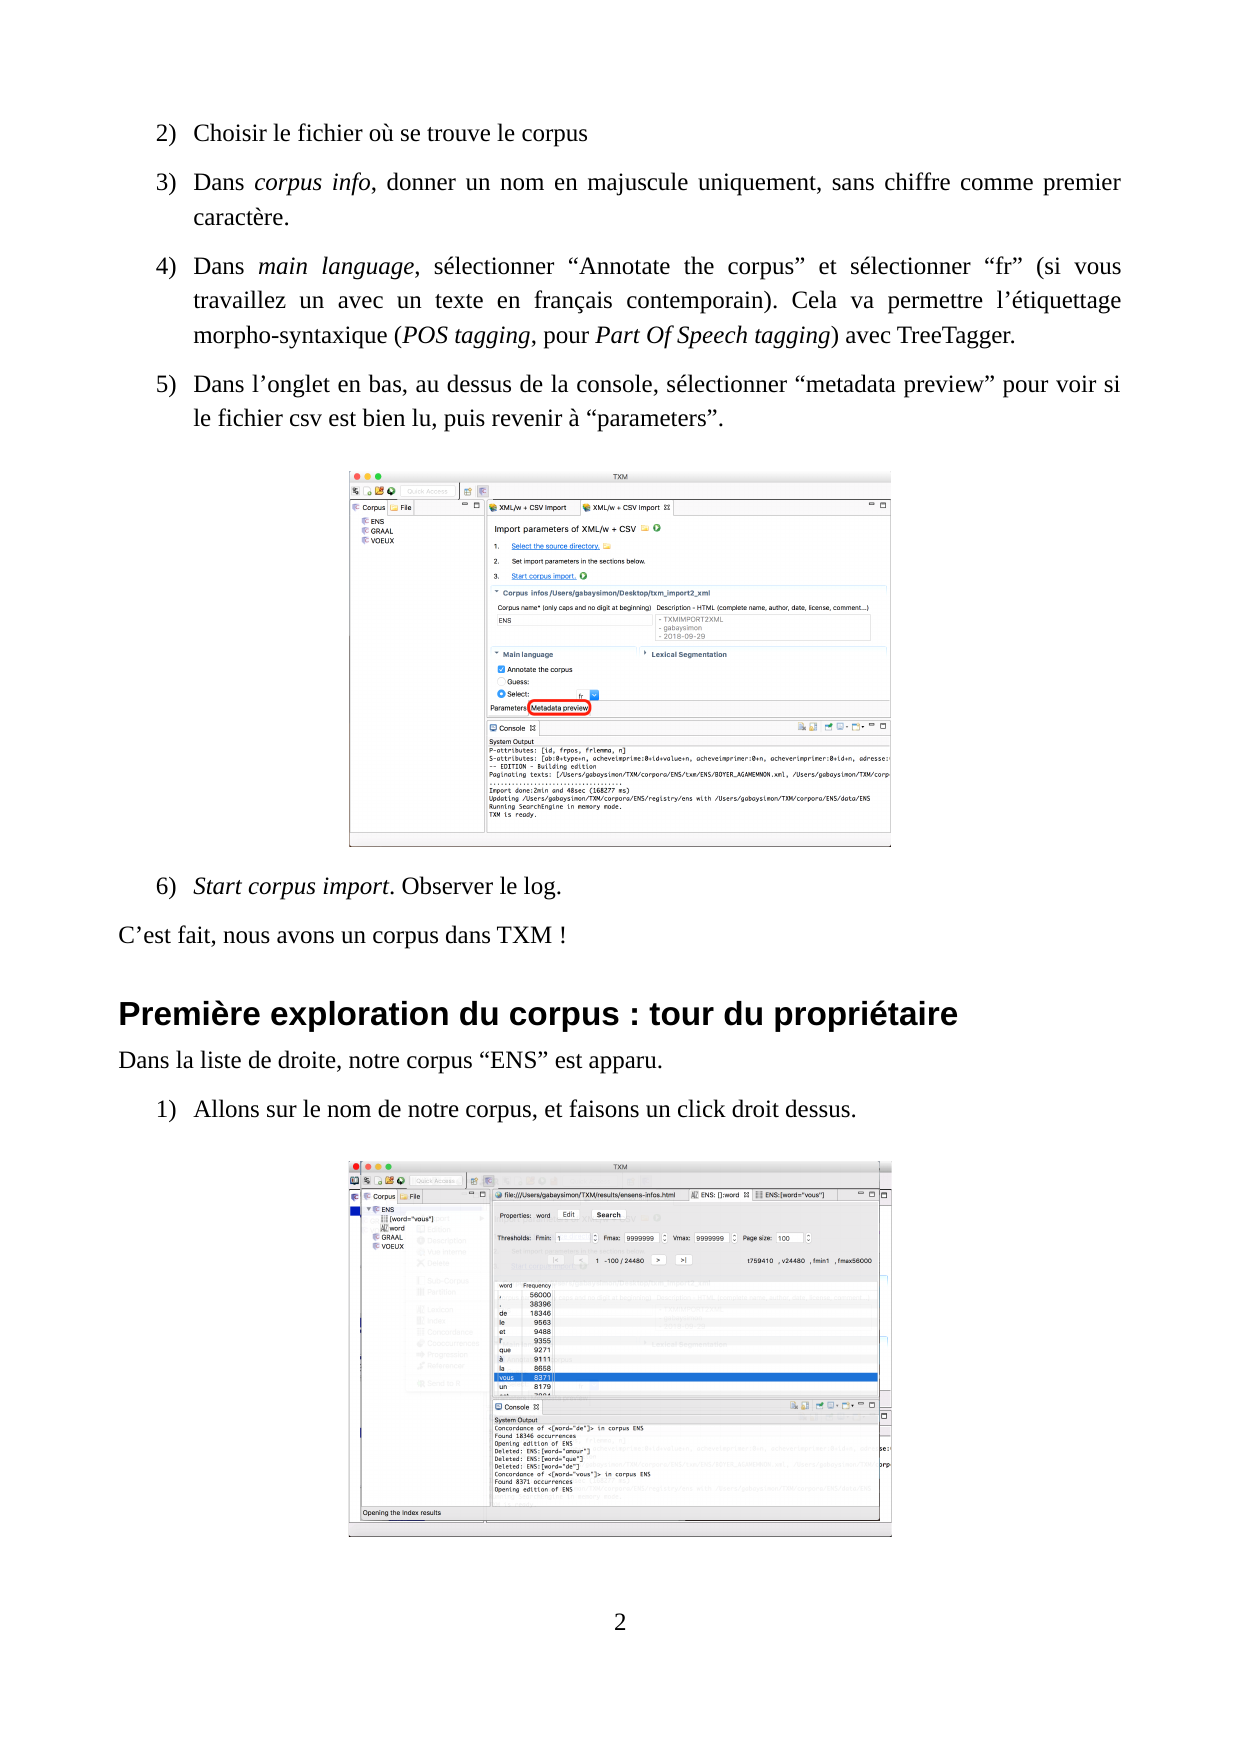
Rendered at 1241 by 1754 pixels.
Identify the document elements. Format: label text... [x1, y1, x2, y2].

subtitle Première exploration du corpus : tour du propriétaire [118, 994, 1122, 1032]
text Dans la liste de droite, notre corpus “ENS” est apparu. [118, 1045, 1122, 1073]
list Start corpus import. Observer le log. [156, 452, 1122, 899]
list Dans main language, sélectionner “Annotate the corpus” et sélectionner “fr” (si vous travaillez un avec un texte en français contemporain). Cela va permettre l’étiquettage morpho-syntaxique (POS tagging, pour Part Of Speech tagging) avec TreeTagger. [156, 251, 1122, 348]
text C’est fait, nous avons un corpus dans TXM ! [118, 920, 1122, 948]
picture [349, 471, 891, 847]
list Dans corpus info, donner un nom en majuscule uniquement, sans chiffre comme premier caractère. [156, 167, 1122, 230]
list Allons sur le nom de notre corpus, et faisons un click droit dessus. [156, 1094, 1122, 1123]
picture [360, 1161, 880, 1521]
list Choisir le fichier où se trouve le corpus [156, 118, 1122, 147]
list Dans l’onglet en bas, au dessus de la console, sélectionner “metadata preview” pour voir si le fichier csv est bien lu, puis revenir à “parameters”. [156, 369, 1122, 432]
